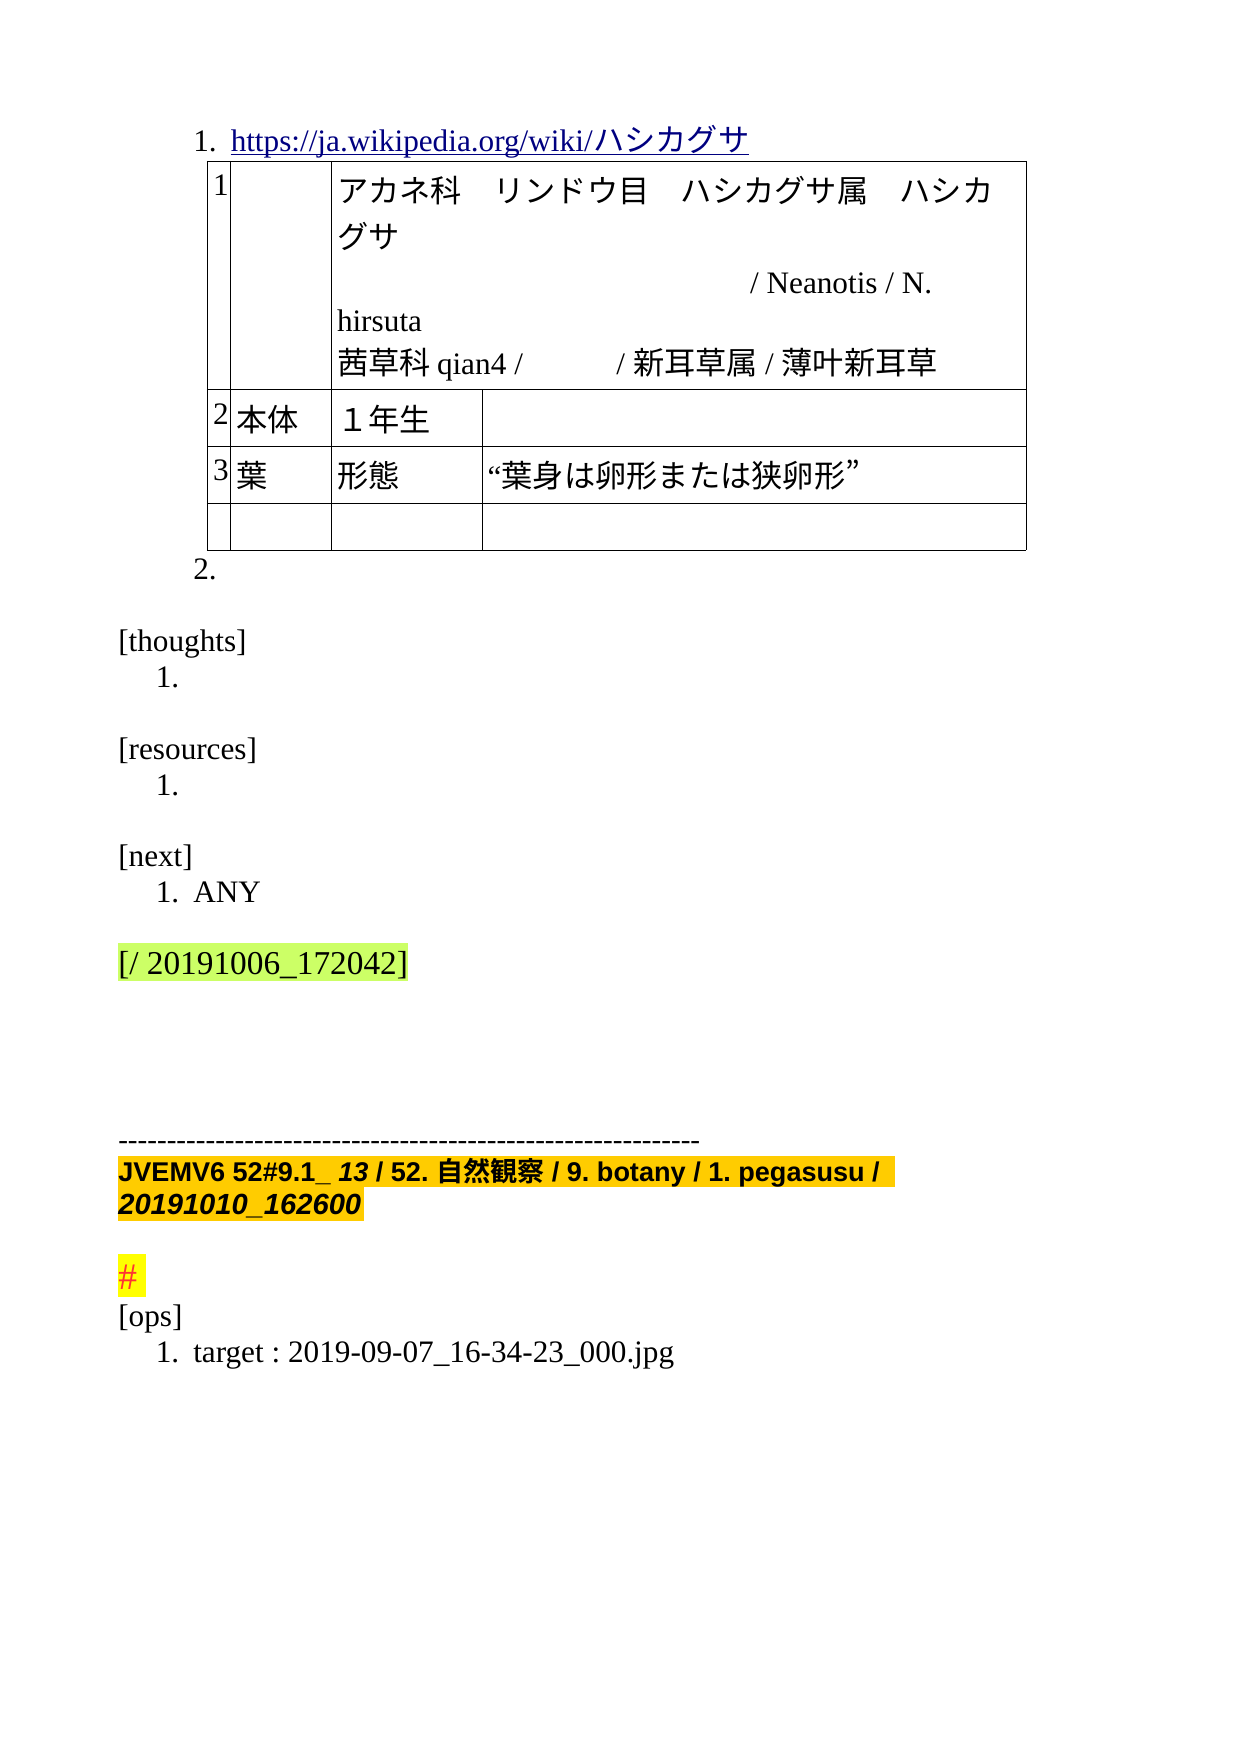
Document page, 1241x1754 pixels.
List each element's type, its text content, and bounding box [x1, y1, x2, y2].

table_cell 3 [208, 447, 230, 503]
table_cell 形態 [332, 447, 482, 503]
text ------------------------------------------------------------ [118, 1122, 1122, 1156]
table_cell 本体 [231, 390, 331, 446]
table_cell [208, 504, 230, 550]
table_header 1 [208, 162, 230, 389]
table_header [231, 162, 331, 389]
text [ops] [118, 1297, 1122, 1333]
text [next] [118, 838, 1122, 874]
text JVEMV6 52#9.1_ 13 / 52. 自然観察 / 9. botany / 1. pegasusu / 20191010_162600 [118, 1156, 1122, 1221]
table_cell 葉 [231, 447, 331, 503]
list target : 2019-09-07_16-34-23_000.jpg [156, 1333, 1122, 1369]
table_cell 2 [208, 390, 230, 446]
text # [118, 1254, 1122, 1297]
list https://ja.wikipedia.org/wiki/ハシカグサ [193, 118, 1122, 161]
table_cell “葉身は卵形または狭卵形” [483, 447, 1026, 503]
table_cell [483, 390, 1026, 446]
text [/ 20191006_172042] [118, 943, 1122, 981]
text [resources] [118, 730, 1122, 766]
table_cell [483, 504, 1026, 550]
text [thoughts] [118, 622, 1122, 658]
table_cell [332, 504, 482, 550]
table_cell [231, 504, 331, 550]
table_header アカネ科 リンドウ目 ハシカグサ属 ハシカグサ / Neanotis / N. hirsuta 茜草科qian4 / / 新耳草属 / 薄叶新耳草 [332, 162, 1026, 389]
list ANY [156, 874, 1122, 909]
table_cell １年生 [332, 390, 482, 446]
